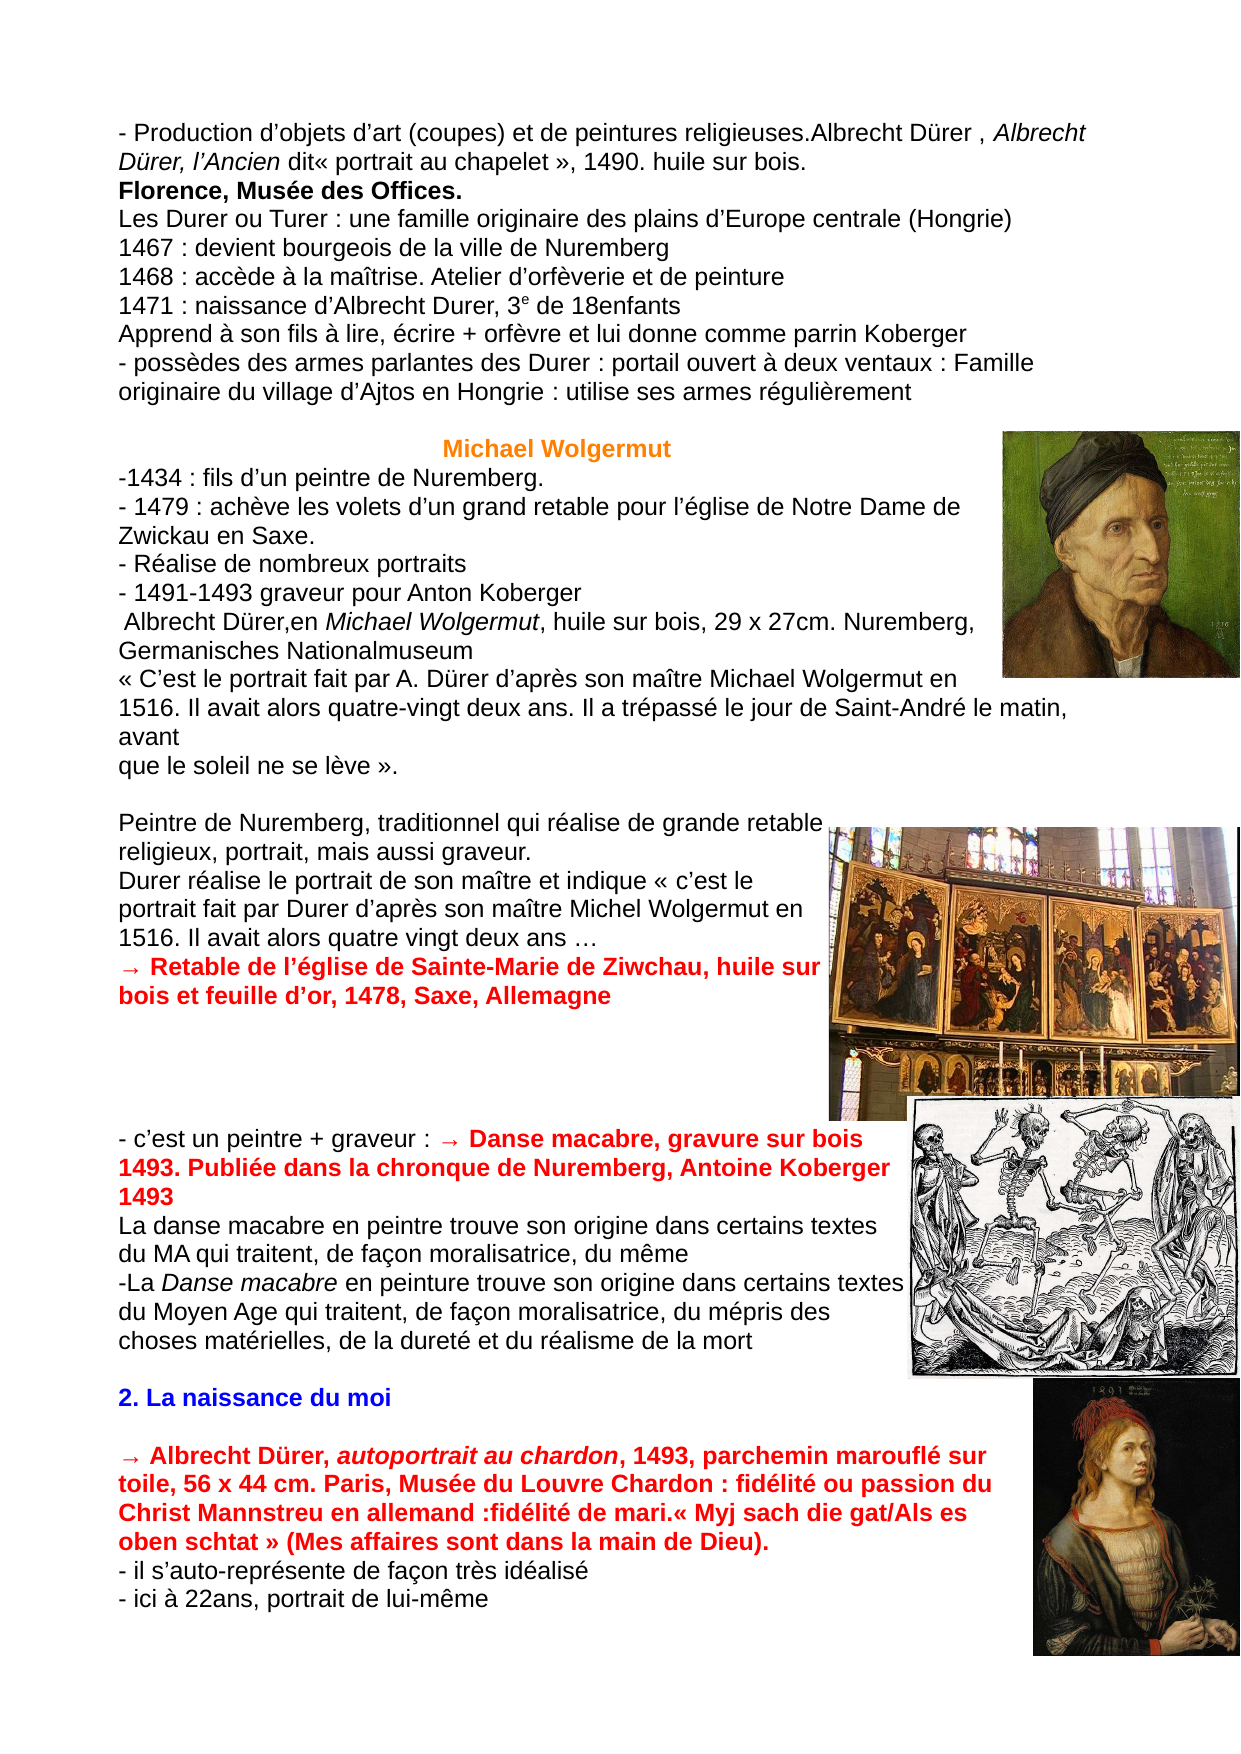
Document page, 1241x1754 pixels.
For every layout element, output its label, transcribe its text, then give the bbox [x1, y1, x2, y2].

text Albrecht Dürer,en Michael Wolgermut, huile sur bois, 29 x 27cm. Nuremberg, Germanisches Nationalmuseum [118, 607, 1002, 664]
text → Albrecht Dürer, autoportrait au chardon, 1493, parchemin marouflé sur toile, 56 x 44 cm. Paris, Musée du Louvre Chardon : fidélité ou passion du Christ Mannstreu en allemand :fidélité de mari.« Myj sach die gat/Als es oben schtat » (Mes affaires sont dans la main de Dieu). [118, 1441, 1033, 1556]
text - 1479 : achève les volets d’un grand retable pour l’église de Notre Dame de Zwickau en Saxe. [118, 492, 1002, 549]
text Florence, Musée des Offices. [118, 176, 1122, 204]
text - 1491-1493 graveur pour Anton Koberger [118, 578, 1002, 607]
text Durer réalise le portrait de son maître et indique « c’est le portrait fait par Durer d’après son maître Michel Wolgermut en 1516. Il avait alors quatre vingt deux ans … [118, 866, 828, 952]
text 2. La naissance du moi [118, 1383, 1033, 1412]
text -La Danse macabre en peinture trouve son origine dans certains textes du Moyen Age qui traitent, de façon moralisatrice, du mépris des choses matérielles, de la dureté et du réalisme de la mort [118, 1268, 907, 1354]
text - il s’auto-représente de façon très idéalisé [118, 1556, 1033, 1584]
text que le soleil ne se lève ». [118, 751, 1122, 779]
text - possèdes des armes parlantes des Durer : portail ouvert à deux ventaux : Famille originaire du village d’Ajtos en Hongrie : utilise ses armes régulièrement [118, 348, 1122, 406]
text La danse macabre en peintre trouve son origine dans certains textes du MA qui traitent, de façon moralisatrice, du même [118, 1211, 907, 1268]
text Michael Wolgermut [118, 434, 1002, 463]
text Peintre de Nuremberg, traditionnel qui réalise de grande retable religieux, portrait, mais aussi graveur. [118, 808, 1122, 866]
text - ici à 22ans, portrait de lui-même [118, 1584, 1033, 1613]
text - Production d’objets d’art (coupes) et de peintures religieuses.Albrecht Dürer , Albrecht Dürer, l’Ancien dit« portrait au chapelet », 1490. huile sur bois. [118, 118, 1122, 176]
text Les Durer ou Turer : une famille originaire des plains d’Europe centrale (Hongrie) [118, 204, 1122, 233]
text « C’est le portrait fait par A. Dürer d’après son maître Michael Wolgermut en 1516. Il avait alors quatre-vingt deux ans. Il a trépassé le jour de Saint-André le matin, avant [118, 664, 1122, 751]
text -1434 : fils d’un peintre de Nuremberg. [118, 463, 1002, 492]
text - c’est un peintre + graveur : → Danse macabre, gravure sur bois 1493. Publiée dans la chronque de Nuremberg, Antoine Koberger 1493 [118, 1124, 907, 1211]
picture [828, 827, 1240, 1656]
text - Réalise de nombreux portraits [118, 549, 1002, 578]
text Apprend à son fils à lire, écrire + orfèvre et lui donne comme parrin Koberger [118, 319, 1122, 348]
text → Retable de l’église de Sainte-Marie de Ziwchau, huile sur bois et feuille d’or, 1478, Saxe, Allemagne [118, 952, 828, 1009]
text 1471 : naissance d’Albrecht Durer, 3e de 18enfants [118, 291, 1122, 319]
text 1467 : devient bourgeois de la ville de Nuremberg [118, 233, 1122, 262]
text 1468 : accède à la maîtrise. Atelier d’orfèverie et de peinture [118, 262, 1122, 291]
picture [1002, 431, 1240, 678]
